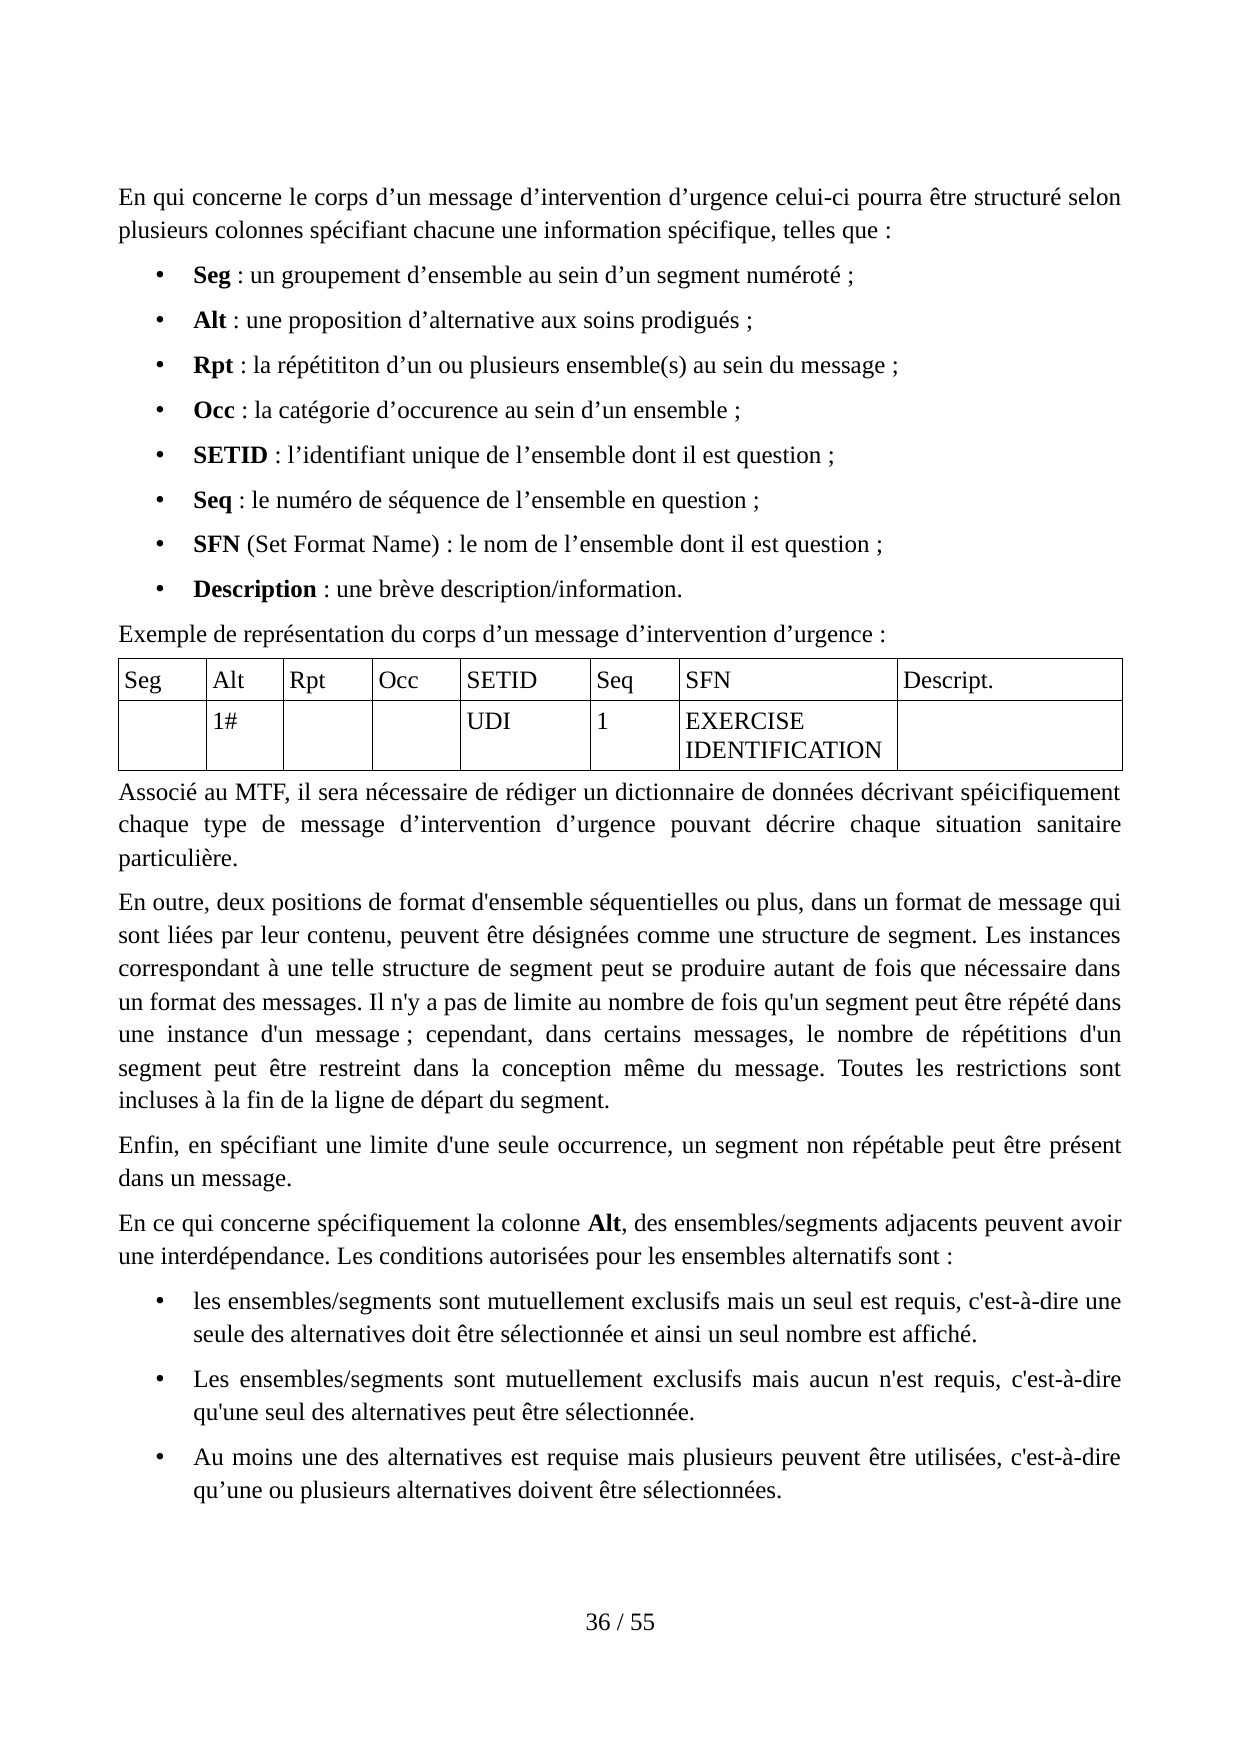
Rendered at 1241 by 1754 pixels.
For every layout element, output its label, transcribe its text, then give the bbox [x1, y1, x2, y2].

text Associé au MTF, il sera nécessaire de rédiger un dictionnaire de données décrivant spéicifiquement chaque type de message d’intervention d’urgence pouvant décrire chaque situation sanitaire particulière. [118, 777, 1122, 871]
text Exemple de représentation du corps d’un message d’intervention d’urgence : [118, 619, 1122, 648]
text En qui concerne le corps d’un message d’intervention d’urgence celui-ci pourra être structuré selon plusieurs colonnes spécifiant chacune une information spécifique, telles que : [118, 182, 1122, 244]
list Rpt : la répétititon d’un ou plusieurs ensemble(s) au sein du message ; [156, 350, 1122, 379]
table_cell [898, 701, 1122, 769]
table_cell 1# [207, 701, 283, 769]
table_header Seg [119, 659, 206, 699]
table_cell [119, 701, 206, 769]
table_header Occ [373, 659, 460, 699]
table_cell EXERCISE IDENTIFICATION [680, 701, 897, 769]
list SFN (Set Format Name) : le nom de l’ensemble dont il est question ; [156, 529, 1122, 558]
table_header SFN [680, 659, 897, 699]
list Au moins une des alternatives est requise mais plusieurs peuvent être utilisées, c'est-à-dire qu’une ou plusieurs alternatives doivent être sélectionnées. [156, 1442, 1122, 1504]
table_header SETID [461, 659, 590, 699]
table_cell [284, 701, 372, 769]
table_cell 1 [591, 701, 679, 769]
list Seg : un groupement d’ensemble au sein d’un segment numéroté ; [156, 260, 1122, 289]
list Occ : la catégorie d’occurence au sein d’un ensemble ; [156, 395, 1122, 424]
list SETID : l’identifiant unique de l’ensemble dont il est question ; [156, 440, 1122, 468]
table_header Seq [591, 659, 679, 699]
table_cell UDI [461, 701, 590, 769]
table_header Descript. [898, 659, 1122, 699]
list Seq : le numéro de séquence de l’ensemble en question ; [156, 485, 1122, 513]
list Alt : une proposition d’alternative aux soins prodigués ; [156, 305, 1122, 334]
text Enfin, en spécifiant une limite d'une seule occurrence, un segment non répétable peut être présent dans un message. [118, 1131, 1122, 1192]
table_header Alt [207, 659, 283, 699]
table_header Rpt [284, 659, 372, 699]
list les ensembles/segments sont mutuellement exclusifs mais un seul est requis, c'est-à-dire une seule des alternatives doit être sélectionnée et ainsi un seul nombre est affiché. [156, 1286, 1122, 1348]
text En outre, deux positions de format d'ensemble séquentielles ou plus, dans un format de message qui sont liées par leur contenu, peuvent être désignées comme une structure de segment. Les instances correspondant à une telle structure de segment peut se produire autant de fois que nécessaire dans un format des messages. Il n'y a pas de limite au nombre de fois qu'un segment peut être répété dans une instance d'un message ; cependant, dans certains messages, le nombre de répétitions d'un segment peut être restreint dans la conception même du message. Toutes les restrictions sont incluses à la fin de la ligne de départ du segment. [118, 887, 1122, 1114]
table_cell [373, 701, 460, 769]
list Description : une brève description/information. [156, 574, 1122, 603]
list Les ensembles/segments sont mutuellement exclusifs mais aucun n'est requis, c'est-à-dire qu'une seul des alternatives peut être sélectionnée. [156, 1364, 1122, 1426]
text En ce qui concerne spécifiquement la colonne Alt, des ensembles/segments adjacents peuvent avoir une interdépendance. Les conditions autorisées pour les ensembles alternatifs sont : [118, 1208, 1122, 1270]
